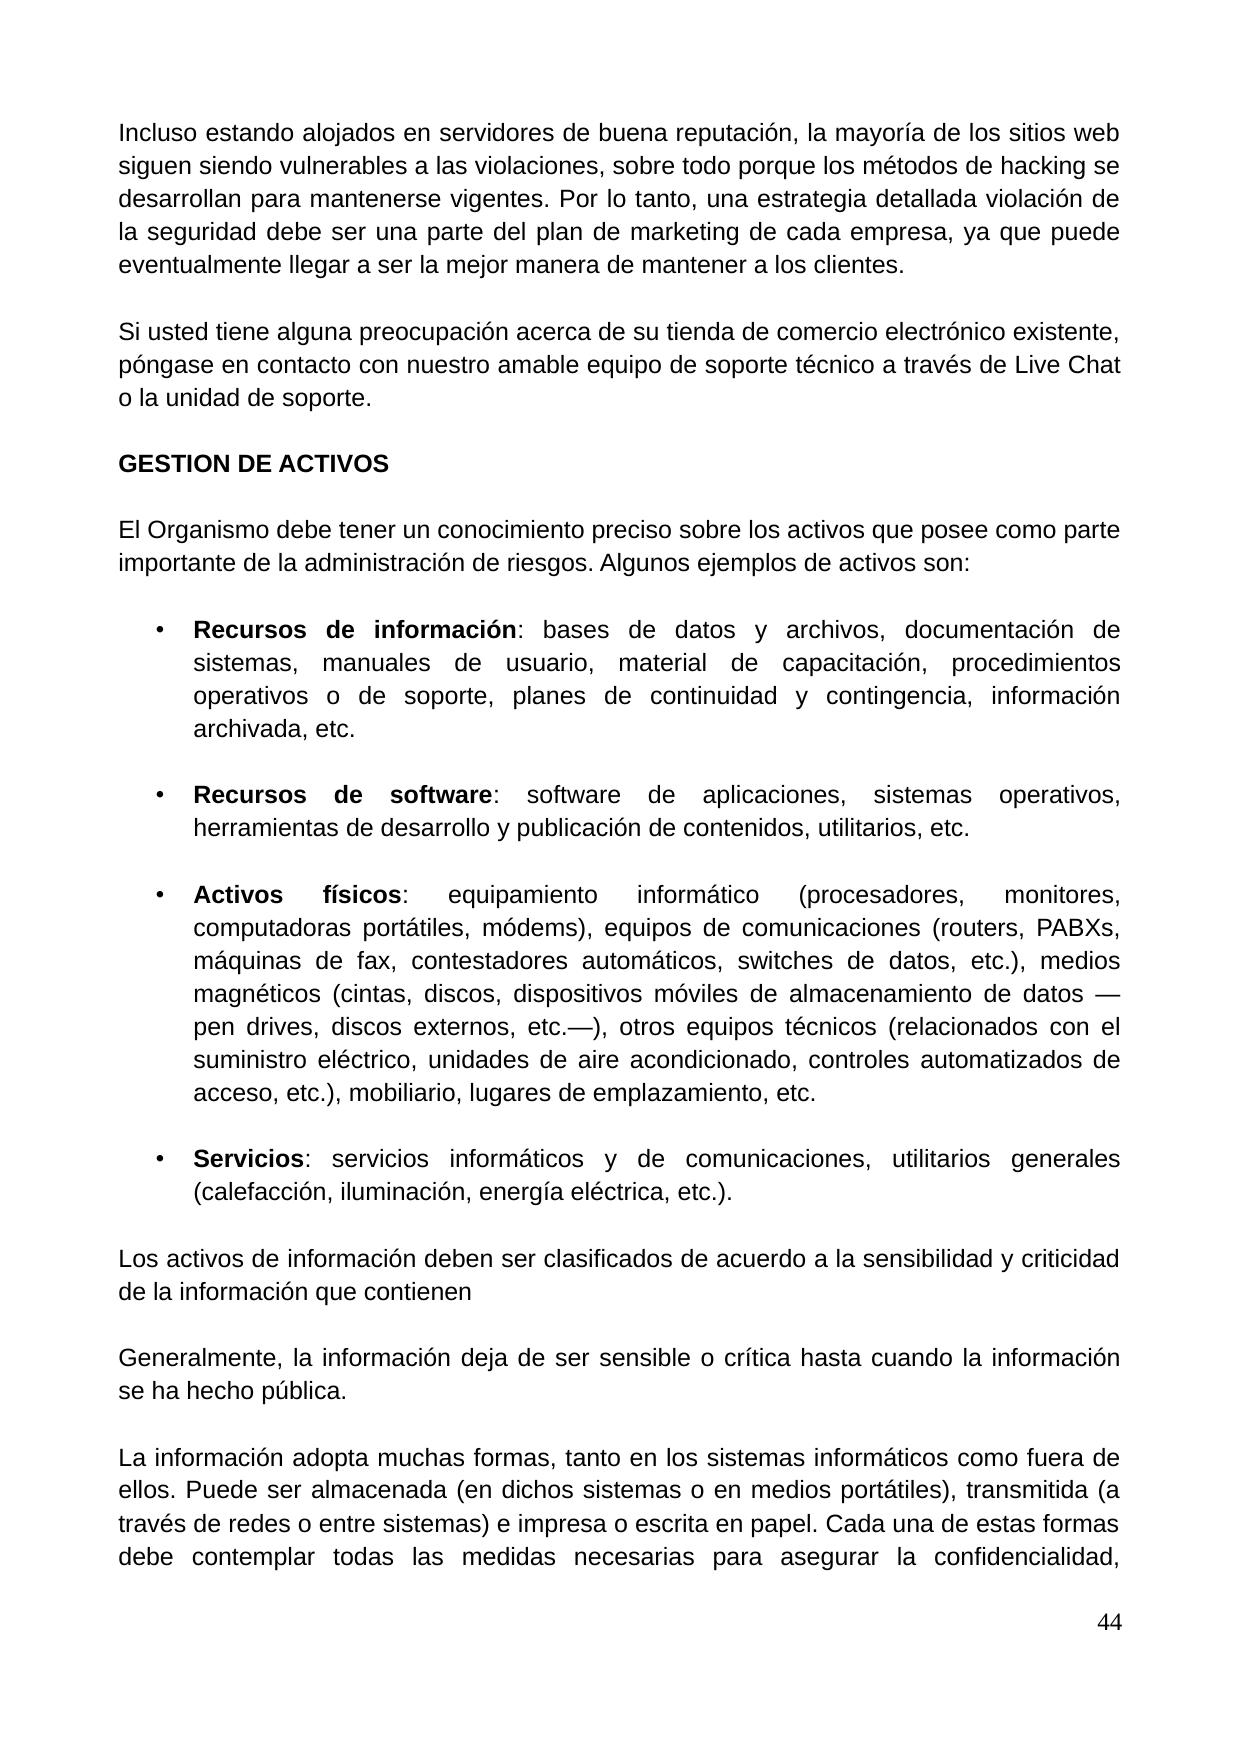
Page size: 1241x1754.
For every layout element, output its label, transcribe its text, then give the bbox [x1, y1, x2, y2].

text Generalmente, la información deja de ser sensible o crítica hasta cuando la información se ha hecho pública. [118, 1343, 1122, 1405]
text Si usted tiene alguna preocupación acerca de su tienda de comercio electrónico existente, póngase en contacto con nuestro amable equipo de soporte técnico a través de Live Chat o la unidad de soporte. [118, 317, 1122, 411]
text El Organismo debe tener un conocimiento preciso sobre los activos que posee como parte importante de la administración de riesgos. Algunos ejemplos de activos son: [118, 515, 1122, 577]
text Los activos de información deben ser clasificados de acuerdo a la sensibilidad y criticidad de la información que contienen [118, 1244, 1122, 1306]
list Recursos de información: bases de datos y archivos, documentación de sistemas, manuales de usuario, material de capacitación, procedimientos operativos o de soporte, planes de continuidad y contingencia, información archivada, etc. [156, 615, 1122, 743]
list Servicios: servicios informáticos y de comunicaciones, utilitarios generales (calefacción, iluminación, energía eléctrica, etc.). [156, 1144, 1122, 1206]
list Activos físicos: equipamiento informático (procesadores, monitores, computadoras portátiles, módems), equipos de comunicaciones (routers, PABXs, máquinas de fax, contestadores automáticos, switches de datos, etc.), medios magnéticos (cintas, discos, dispositivos móviles de almacenamiento de datos —pen drives, discos externos, etc.—), otros equipos técnicos (relacionados con el suministro eléctrico, unidades de aire acondicionado, controles automatizados de acceso, etc.), mobiliario, lugares de emplazamiento, etc. [156, 880, 1122, 1107]
text Incluso estando alojados en servidores de buena reputación, la mayoría de los sitios web siguen siendo vulnerables a las violaciones, sobre todo porque los métodos de hacking se desarrollan para mantenerse vigentes. Por lo tanto, una estrategia detallada violación de la seguridad debe ser una parte del plan de marketing de cada empresa, ya que puede eventualmente llegar a ser la mejor manera de mantener a los clientes. [118, 118, 1122, 279]
text La información adopta muchas formas, tanto en los sistemas informáticos como fuera de ellos. Puede ser almacenada (en dichos sistemas o en medios portátiles), transmitida (a través de redes o entre sistemas) e impresa o escrita en papel. Cada una de estas formas debe contemplar todas las medidas necesarias para asegurar la confidencialidad, [118, 1442, 1122, 1570]
text GESTION DE ACTIVOS [118, 449, 1122, 478]
list Recursos de software: software de aplicaciones, sistemas operativos, herramientas de desarrollo y publicación de contenidos, utilitarios, etc. [156, 780, 1122, 842]
